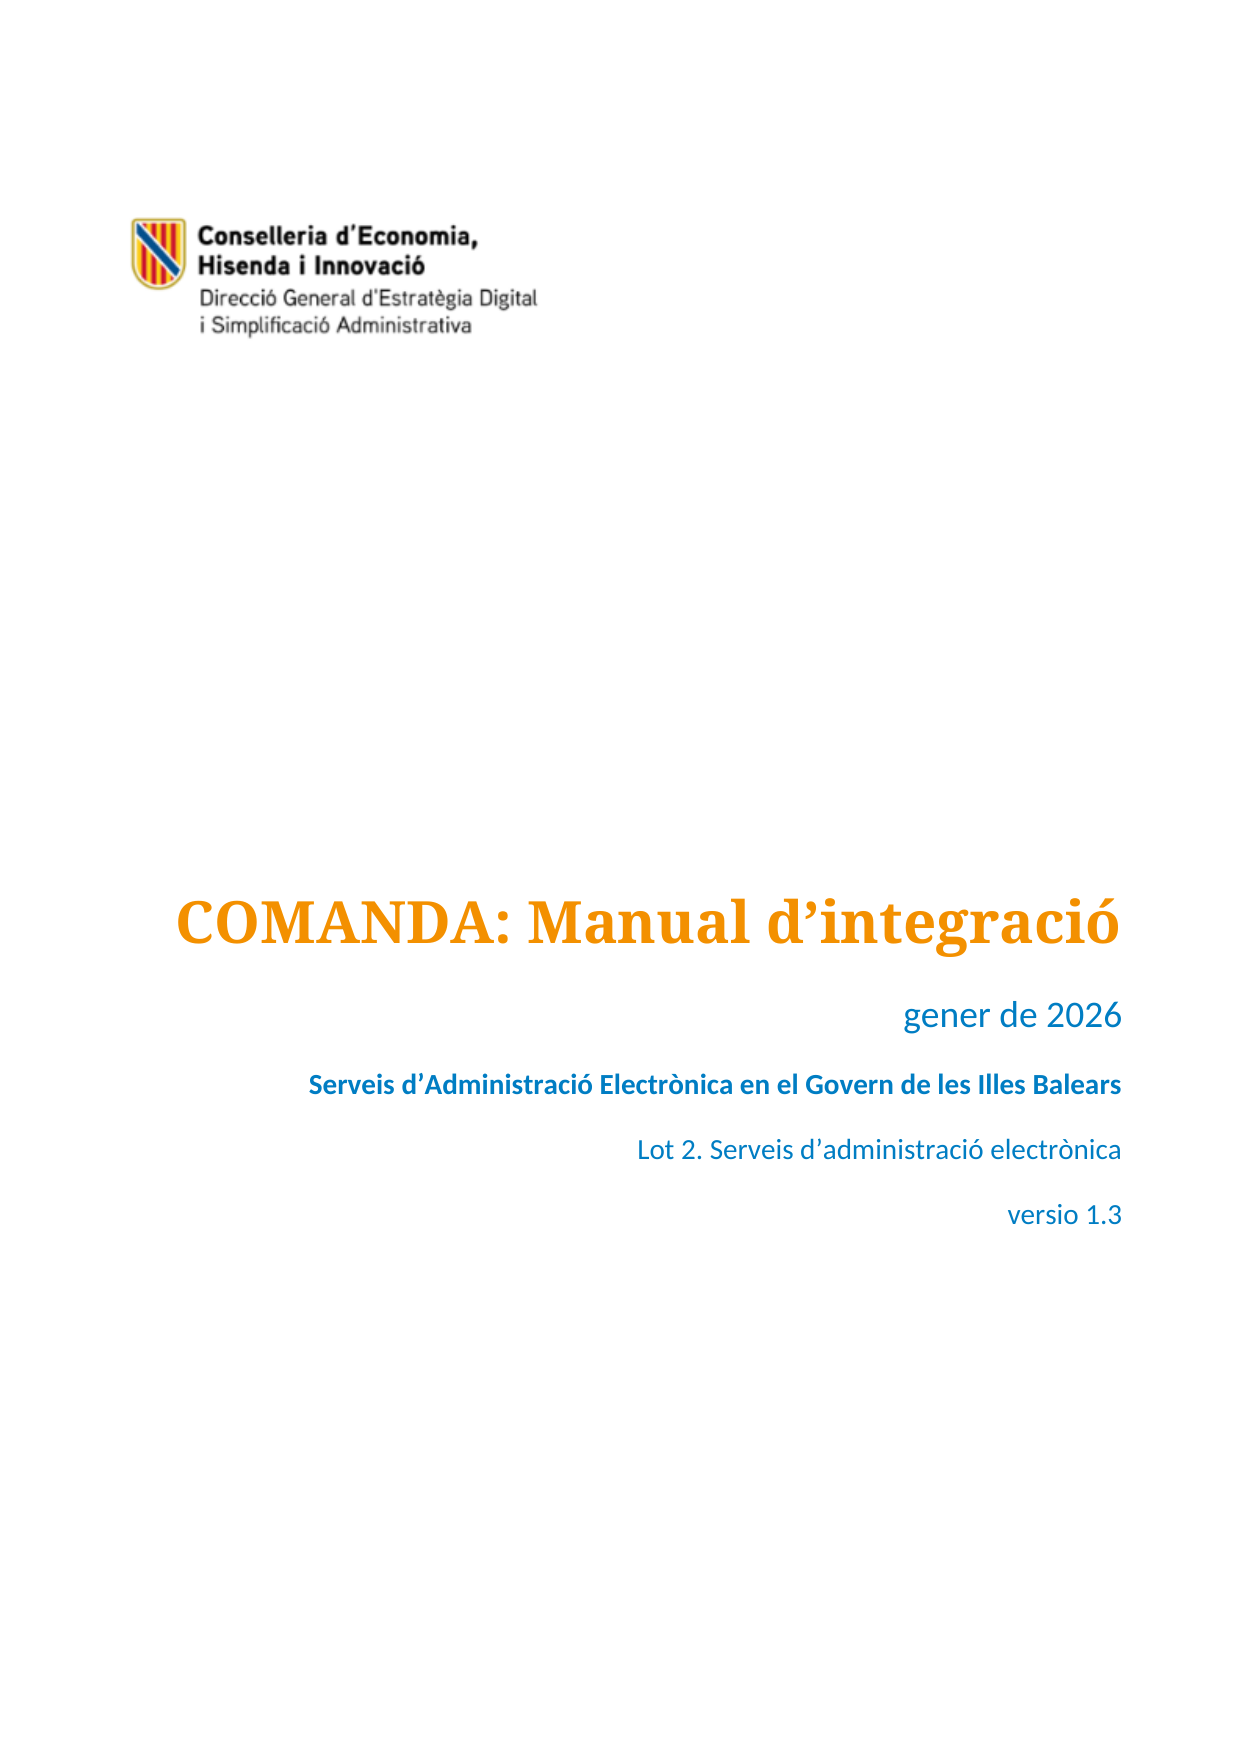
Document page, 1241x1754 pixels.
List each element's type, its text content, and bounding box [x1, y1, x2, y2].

text Serveis d’Administració Electrònica en el Govern de les Illes Balears [118, 1066, 1122, 1101]
text versio 1.3 [118, 1196, 1122, 1232]
text COMANDA: Manual d’integració [118, 882, 1122, 961]
picture [118, 202, 575, 364]
text Lot 2. Serveis d’administració electrònica [118, 1131, 1122, 1167]
text gener de 2026 [118, 991, 1122, 1036]
